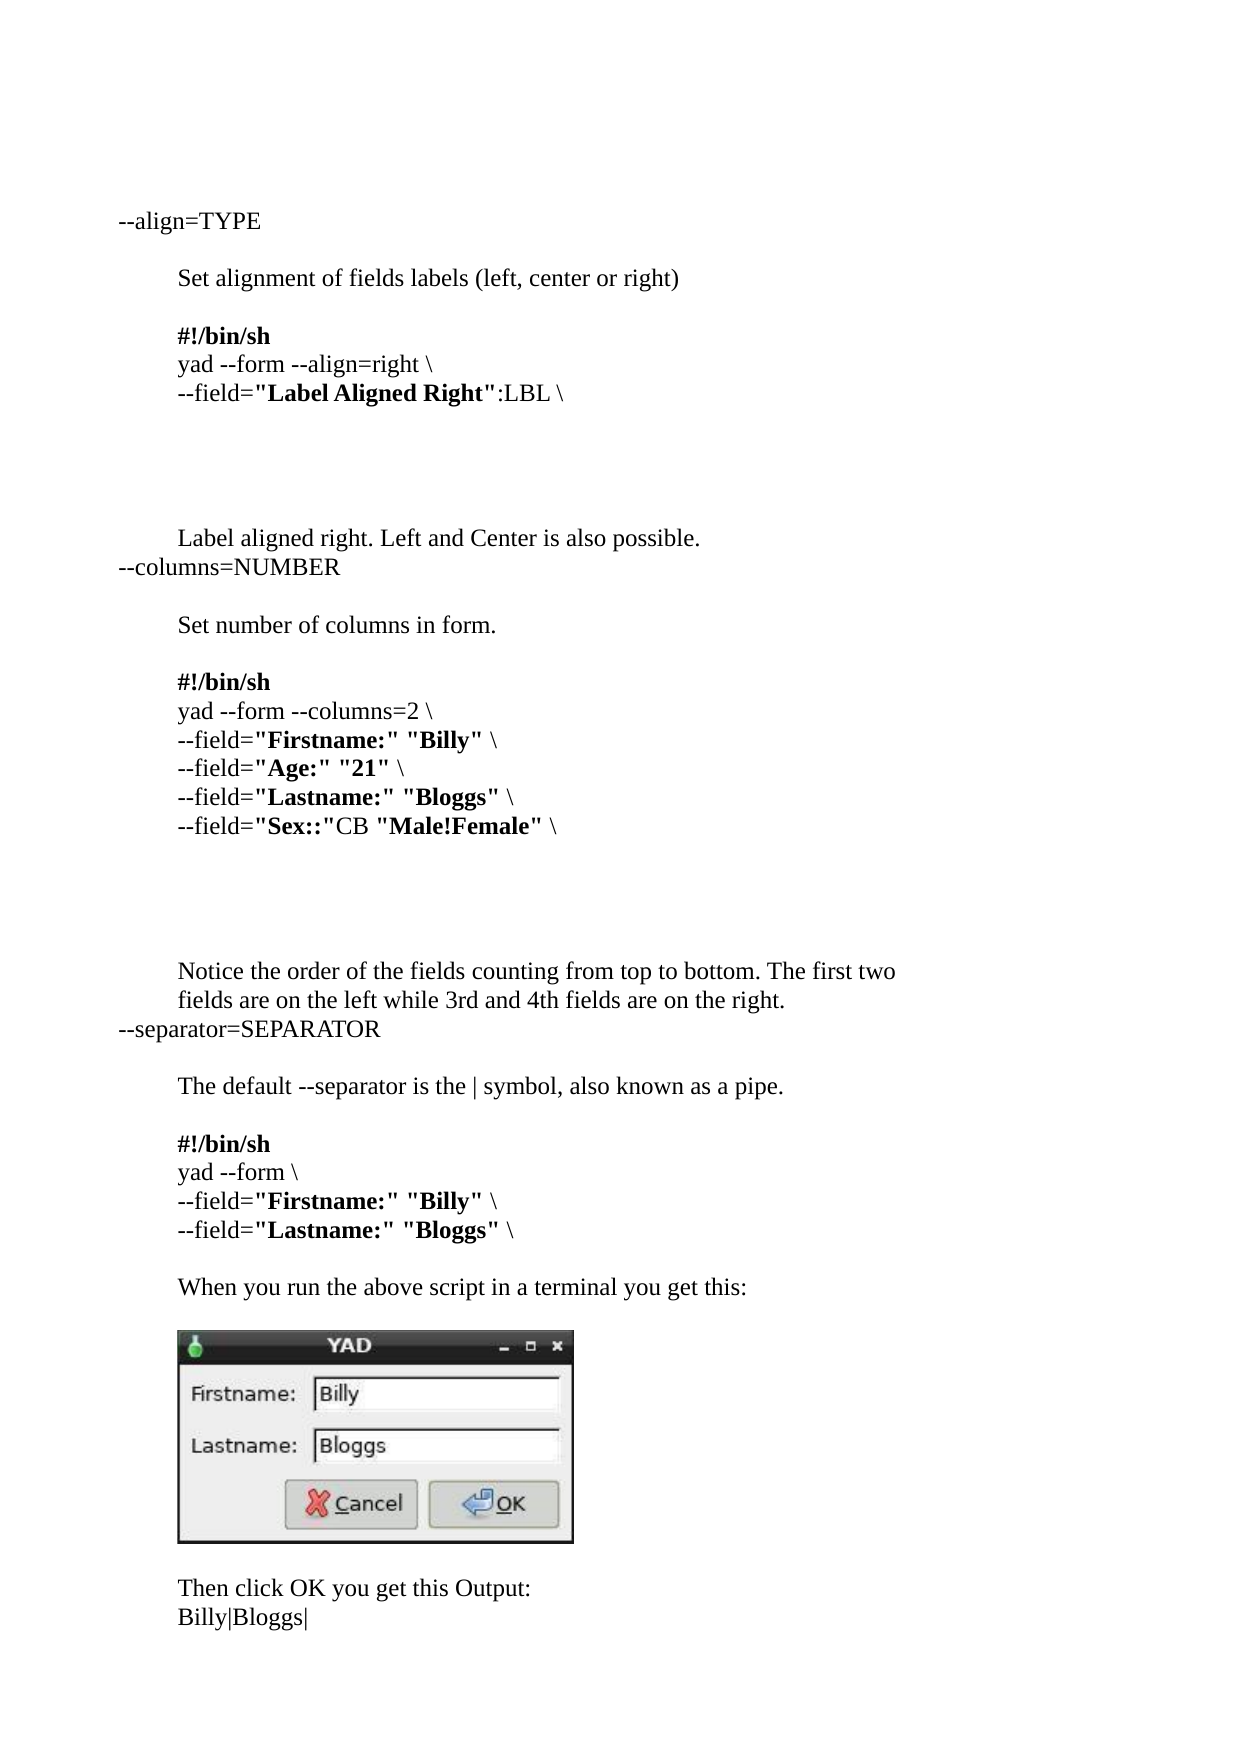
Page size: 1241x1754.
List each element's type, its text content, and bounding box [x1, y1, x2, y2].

subtitle --separator=SEPARATOR [118, 1014, 1122, 1042]
list [236, 118, 1122, 206]
list Set alignment of fields labels (left, center or right) #!/bin/sh yad --form --align=right \ --field="Label Aligned Right":LBL \ Label aligned right. Left and Center is also possible. [177, 234, 1122, 552]
subtitle --align=TYPE [118, 206, 1122, 234]
subtitle --columns=NUMBER [118, 552, 1122, 581]
list The default --separator is the | symbol, also known as a pipe. #!/bin/sh yad --form \ --field="Firstname:" "Billy" \ --field="Lastname:" "Bloggs" \ When you run the above script in a terminal you get this: Then click OK you get this Output: Billy|Bloggs| [177, 1042, 1122, 1630]
list Set number of columns in form. #!/bin/sh yad --form --columns=2 \ --field="Firstname:" "Billy" \ --field="Age:" "21" \ --field="Lastname:" "Bloggs" \ --field="Sex::"CB "Male!Female" \ Notice the order of the fields counting from top to bottom. The first two fields are on the left while 3rd and 4th fields are on the right. [177, 581, 1122, 1014]
picture [177, 1330, 574, 1544]
